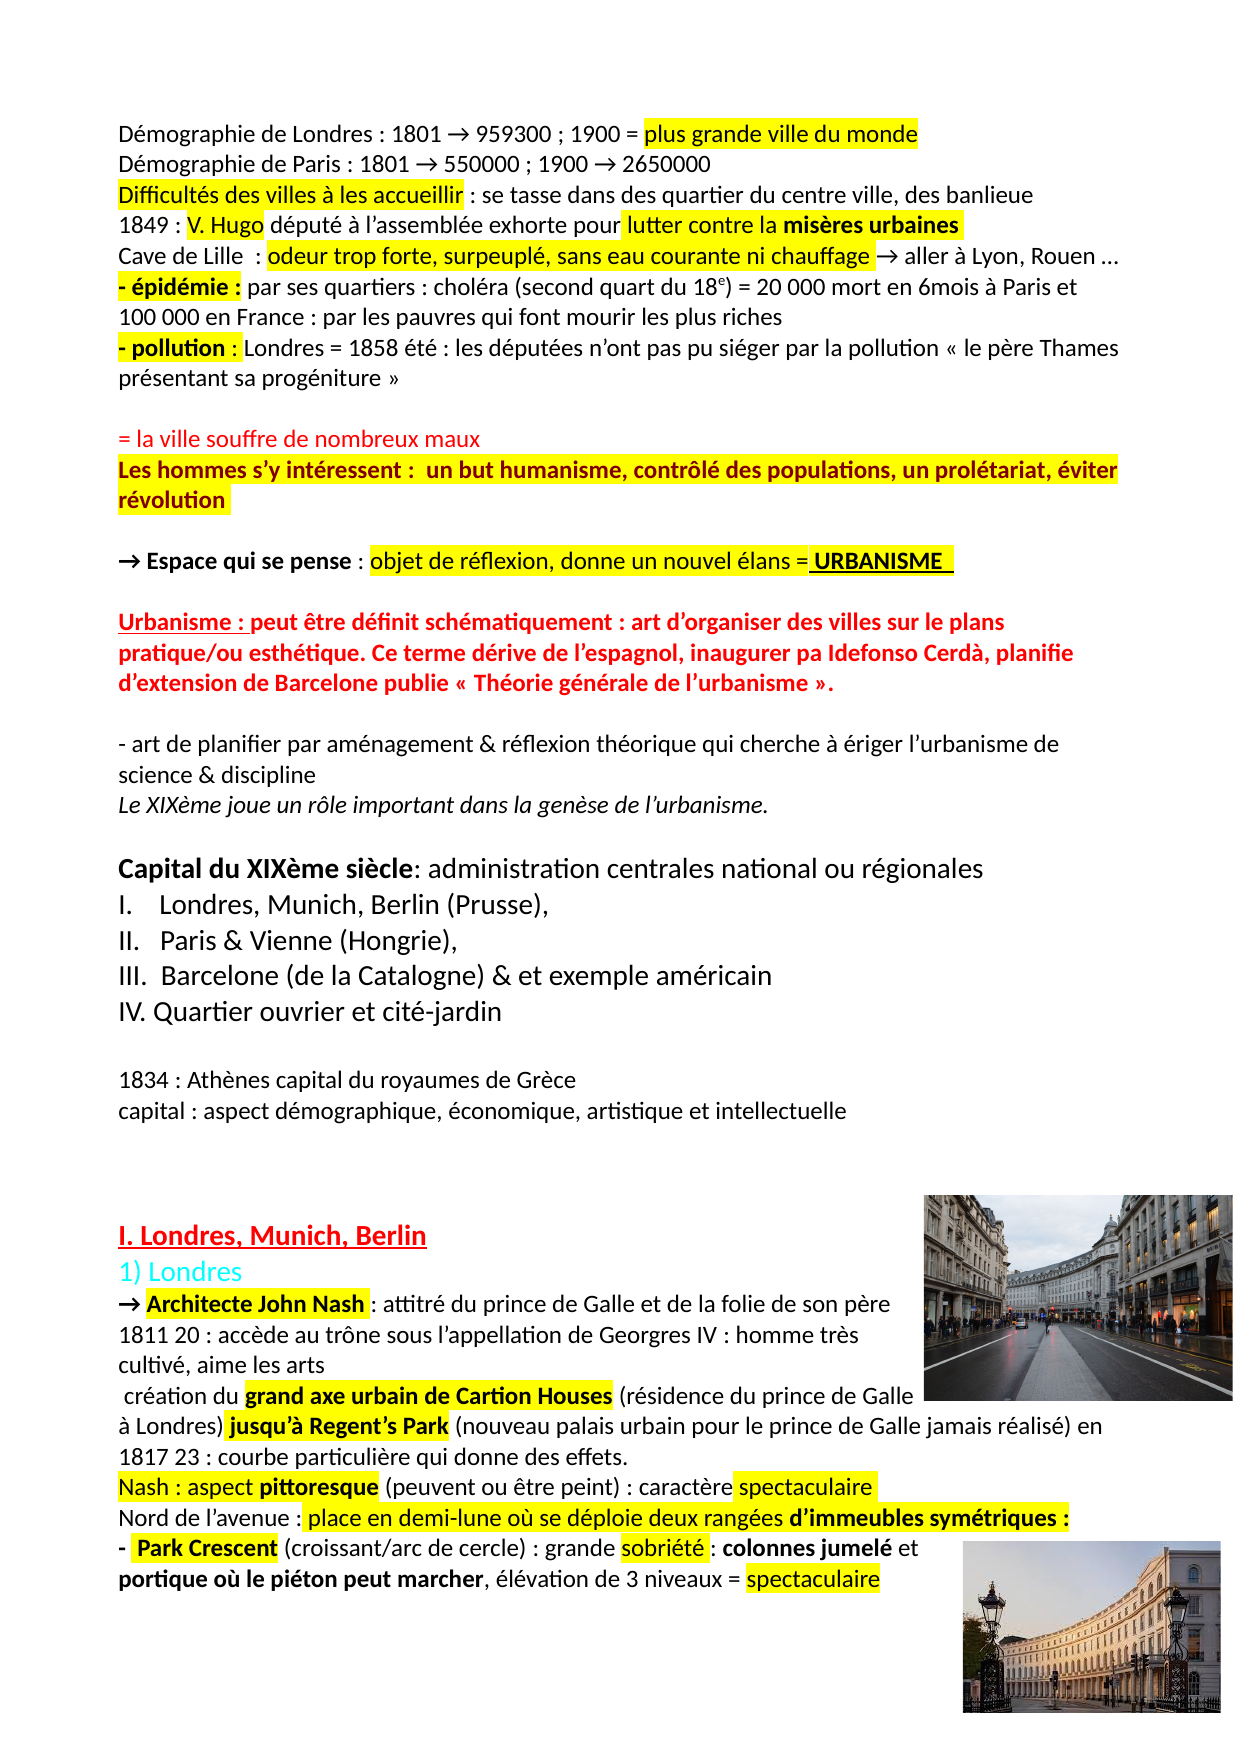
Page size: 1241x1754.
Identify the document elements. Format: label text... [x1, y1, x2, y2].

text Difficultés des villes à les accueillir : se tasse dans des quartier du centre ville, des banlieue [118, 179, 1122, 210]
text 1) Londres [118, 1253, 923, 1288]
text = la ville souffre de nombreux maux [118, 423, 1122, 454]
text Les hommes s’y intéressent : un but humanisme, contrôlé des populations, un prolétariat, éviter révolution [118, 454, 1122, 515]
text III. Barcelone (de la Catalogne) & et exemple américain [118, 957, 1122, 993]
text 1849 : V. Hugo député à l’assemblée exhorte pour lutter contre la misères urbaines [118, 210, 1122, 240]
text I. Londres, Munich, Berlin (Prusse), [118, 886, 1122, 922]
text création du grand axe urbain de Cartion Houses (résidence du prince de Galle à Londres) jusqu’à Regent’s Park (nouveau palais urbain pour le prince de Galle jamais réalisé) en 1817 23 : courbe particulière qui donne des effets. [118, 1380, 1122, 1471]
picture [923, 1195, 1233, 1401]
text - art de planifier par aménagement & réflexion théorique qui cherche à ériger l’urbanisme de science & discipline [118, 728, 1122, 789]
text II. Paris & Vienne (Hongrie), [118, 922, 1122, 957]
text - épidémie : par ses quartiers : choléra (second quart du 18e) = 20 000 mort en 6mois à Paris et [118, 271, 1122, 301]
text Nord de l’avenue : place en demi-lune où se déploie deux rangées d’immeubles symétriques : [118, 1502, 1122, 1532]
text capital : aspect démographique, économique, artistique et intellectuelle [118, 1095, 1122, 1125]
text Démographie de Londres : 1801 → 959300 ; 1900 = plus grande ville du monde [118, 118, 1122, 149]
text - Park Crescent (croissant/arc de cercle) : grande sobriété : colonnes jumelé et portique où le piéton peut marcher, élévation de 3 niveaux = spectaculaire [118, 1532, 1122, 1593]
text Démographie de Paris : 1801 → 550000 ; 1900 → 2650000 [118, 149, 1122, 179]
text I. Londres, Munich, Berlin [118, 1217, 923, 1253]
text Capital du XIXème siècle: administration centrales national ou régionales [118, 851, 1122, 886]
text - pollution : Londres = 1858 été : les députées n’ont pas pu siéger par la pollution « le père Thames présentant sa progéniture » [118, 332, 1122, 393]
text → Architecte John Nash : attitré du prince de Galle et de la folie de son père 1811 20 : accède au trône sous l’appellation de Georgres IV : homme très cultivé, aime les arts [118, 1288, 923, 1380]
text Le XIXème joue un rôle important dans la genèse de l’urbanisme. [118, 789, 1122, 820]
text IV. Quartier ouvrier et cité-jardin [118, 993, 1122, 1029]
text Nash : aspect pittoresque (peuvent ou être peint) : caractère spectaculaire [118, 1471, 1122, 1502]
text 100 000 en France : par les pauvres qui font mourir les plus riches [118, 301, 1122, 332]
picture [962, 1541, 1221, 1713]
text Urbanisme : peut être définit schématiquement : art d’organiser des villes sur le plans pratique/ou esthétique. Ce terme dérive de l’espagnol, inaugurer pa Idefonso Cerdà, planifie d’extension de Barcelone publie « Théorie générale de l’urbanisme ». [118, 606, 1122, 698]
text → Espace qui se pense : objet de réflexion, donne un nouvel élans = URBANISME [118, 545, 1122, 576]
text Cave de Lille : odeur trop forte, surpeuplé, sans eau courante ni chauffage → aller à Lyon, Rouen … [118, 240, 1122, 271]
text 1834 : Athènes capital du royaumes de Grèce [118, 1064, 1122, 1095]
